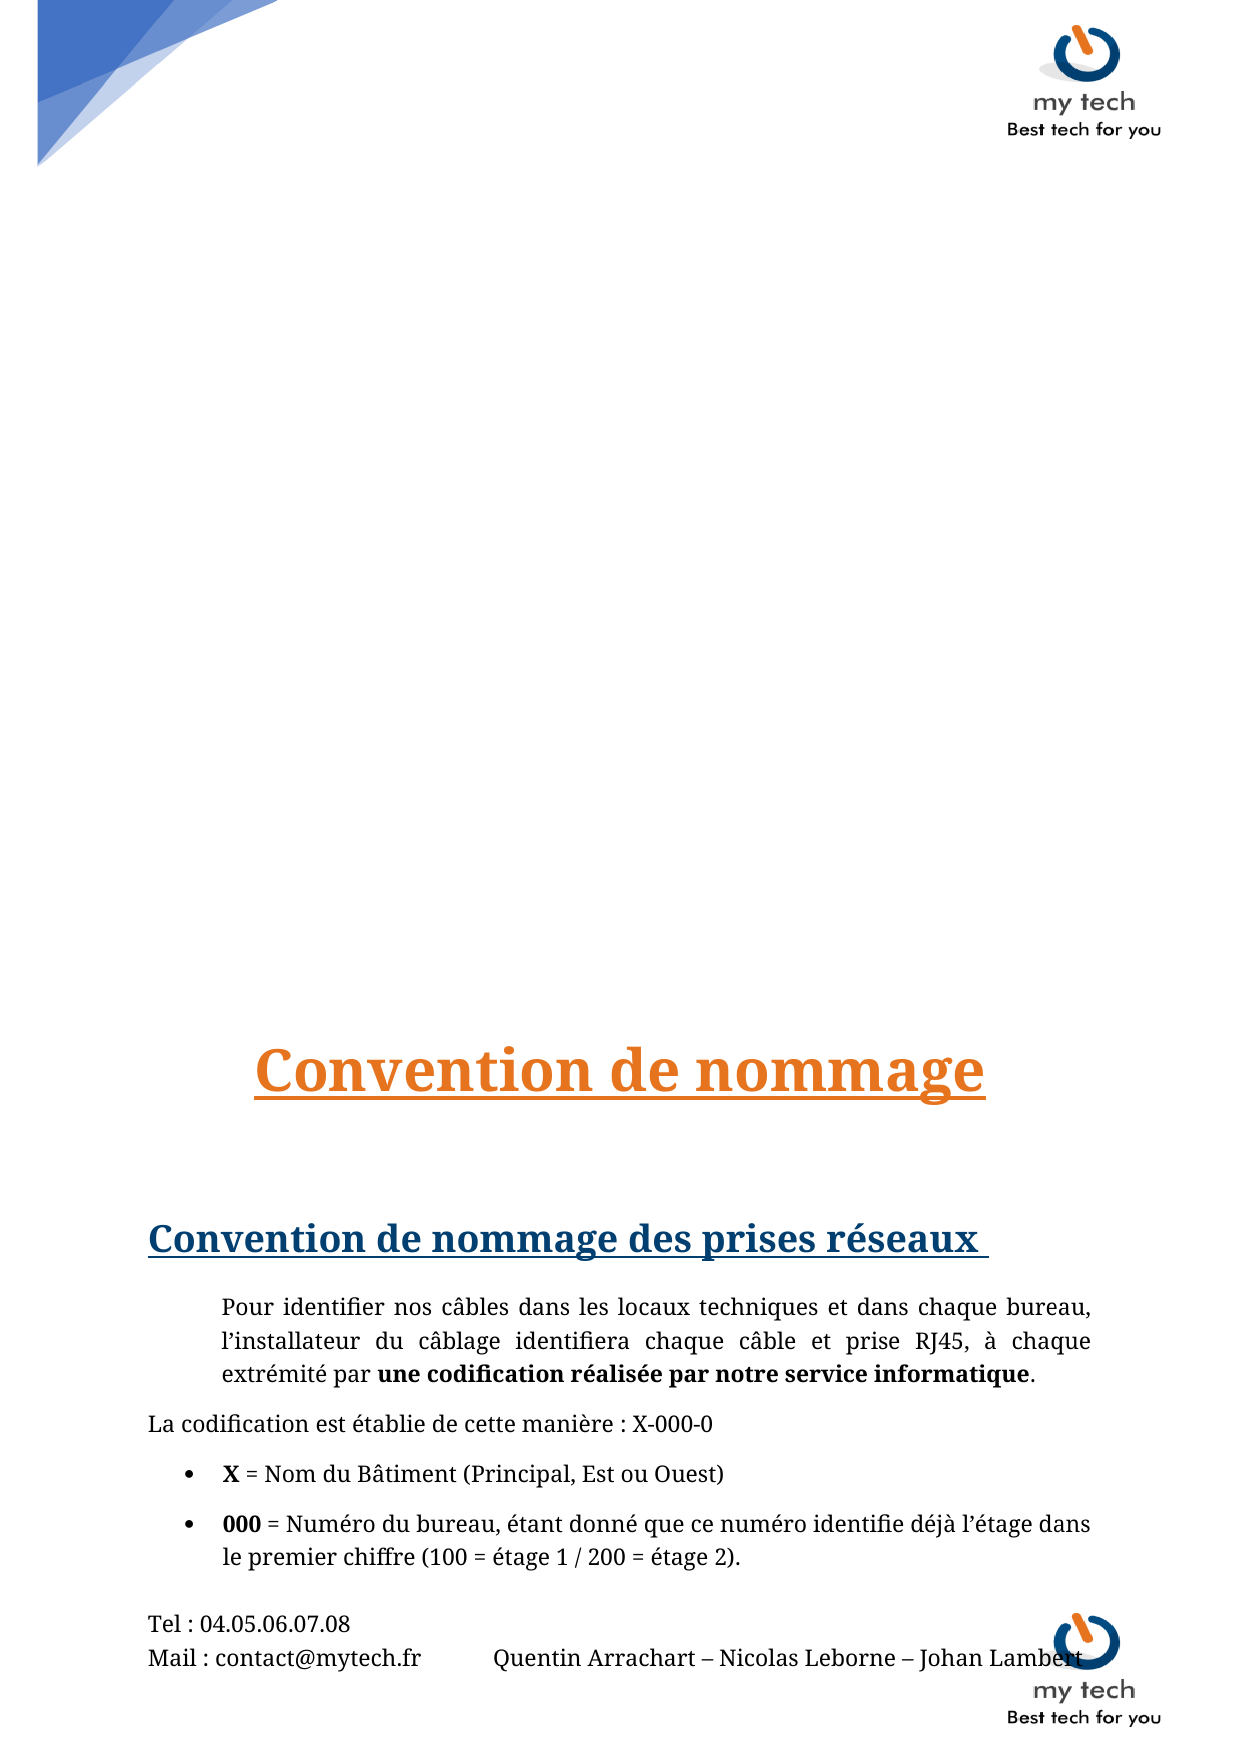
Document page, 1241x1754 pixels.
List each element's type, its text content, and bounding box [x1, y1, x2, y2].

text Pour identifier nos câbles dans les locaux techniques et dans chaque bureau, l’installateur du câblage identifiera chaque câble et prise RJ45, à chaque extrémité par une codification réalisée par notre service informatique. [221, 1289, 1093, 1389]
list 000 = Numéro du bureau, étant donné que ce numéro identifie déjà l’étage dans le premier chiffre (100 = étage 1 / 200 = étage 2). [185, 1506, 1093, 1572]
text La codification est établie de cette manière : X-000-0 [148, 1406, 1093, 1439]
subtitle Convention de nommage des prises réseaux [148, 1213, 1093, 1264]
list X = Nom du Bâtiment (Principal, Est ou Ouest) [185, 1456, 1093, 1489]
subtitle Convention de nommage [148, 1029, 1093, 1108]
